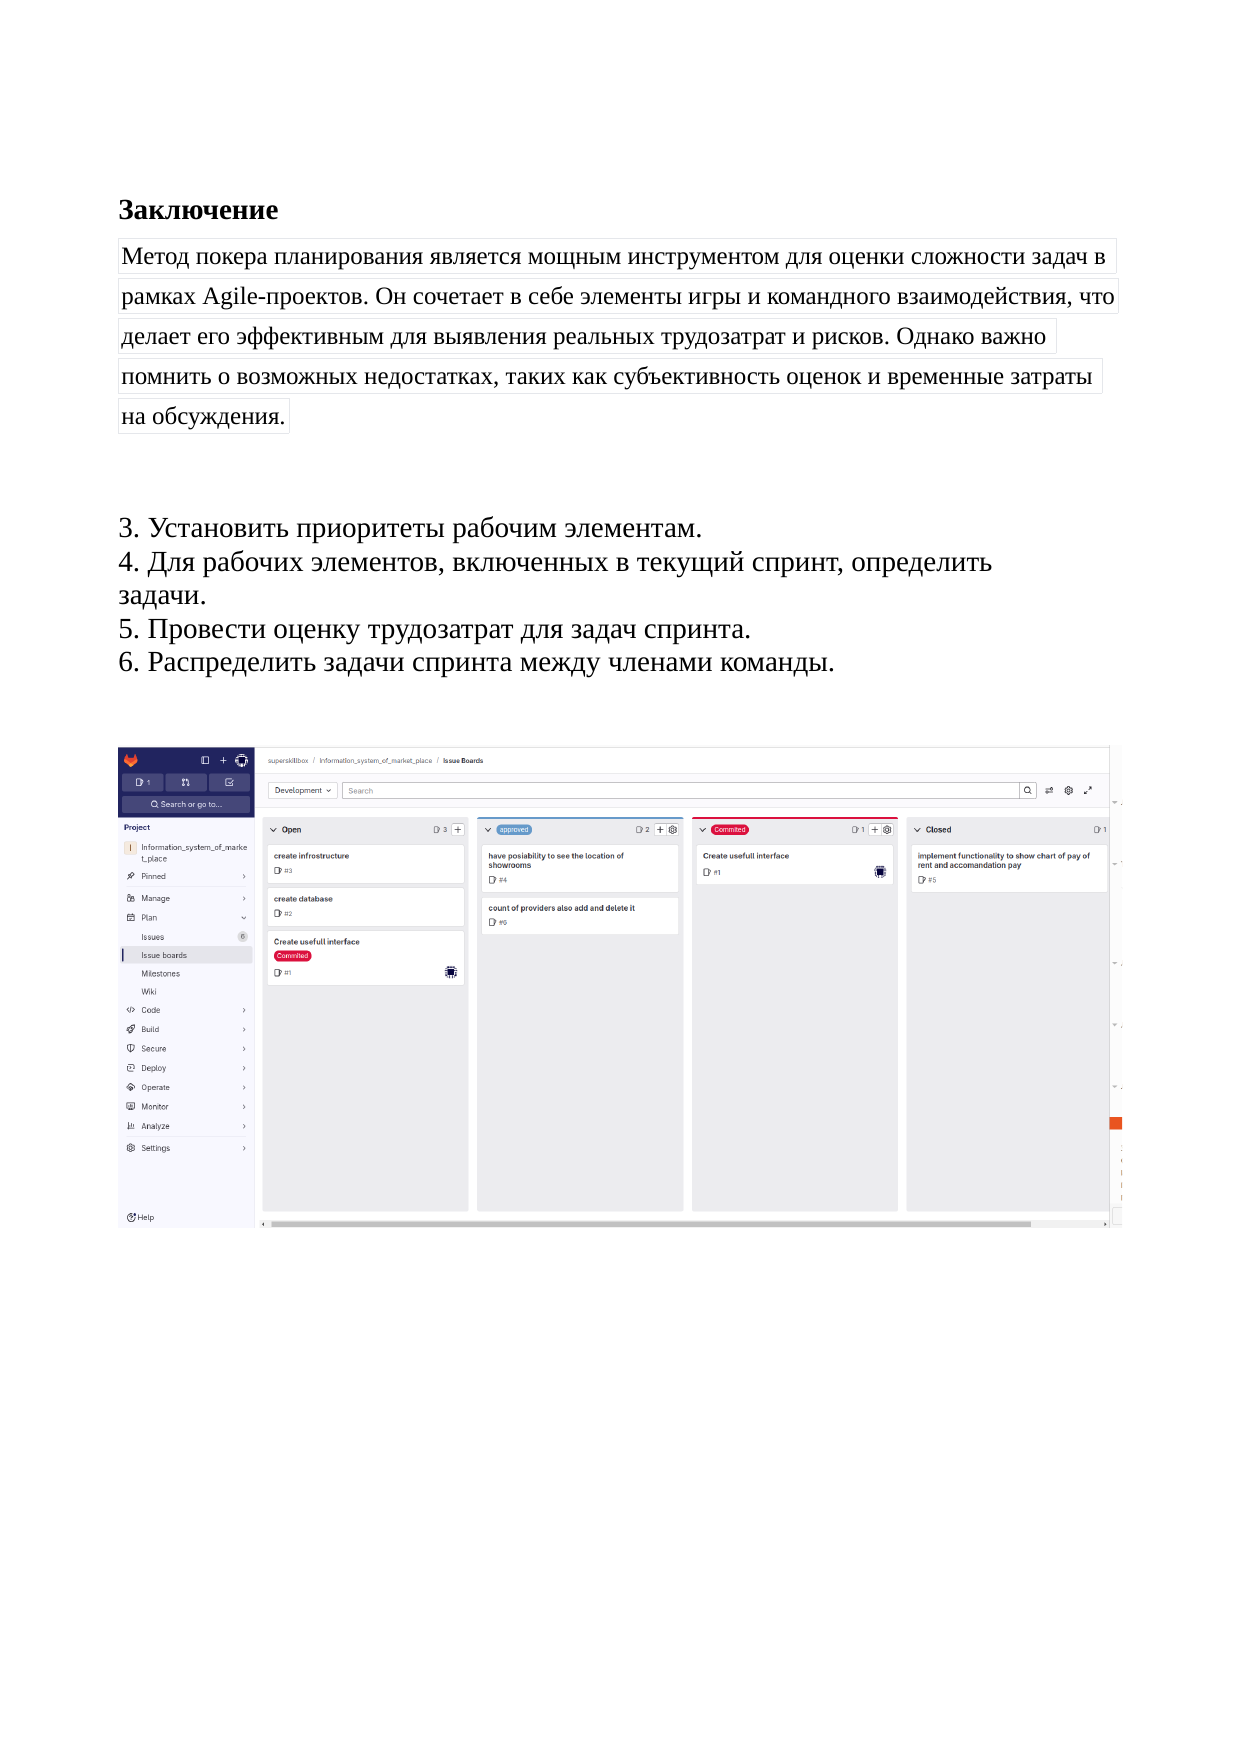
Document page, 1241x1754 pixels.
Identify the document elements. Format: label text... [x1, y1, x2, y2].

subtitle Заключение [118, 192, 1122, 226]
text Метод покера планирования является мощным инструментом для оценки сложности задач в рамках Agile-проектов. Он сочетает в себе элементы игры и командного взаимодействия, что делает его эффективным для выявления реальных трудозатрат и рисков. Однако важно помнить о возможных недостатках, таких как субъективность оценок и временные затраты на обсуждения. [118, 238, 1122, 433]
text задачи. [118, 577, 1122, 611]
picture [118, 745, 1123, 1228]
text 4. Для рабочих элементов, включенных в текущий спринт, определить [118, 544, 1122, 577]
text 5. Провести оценку трудозатрат для задач спринта. [118, 611, 1122, 644]
text 6. Распределить задачи спринта между членами команды. [118, 644, 1122, 678]
text 3. Установить приоритеты рабочим элементам. [118, 510, 1122, 544]
